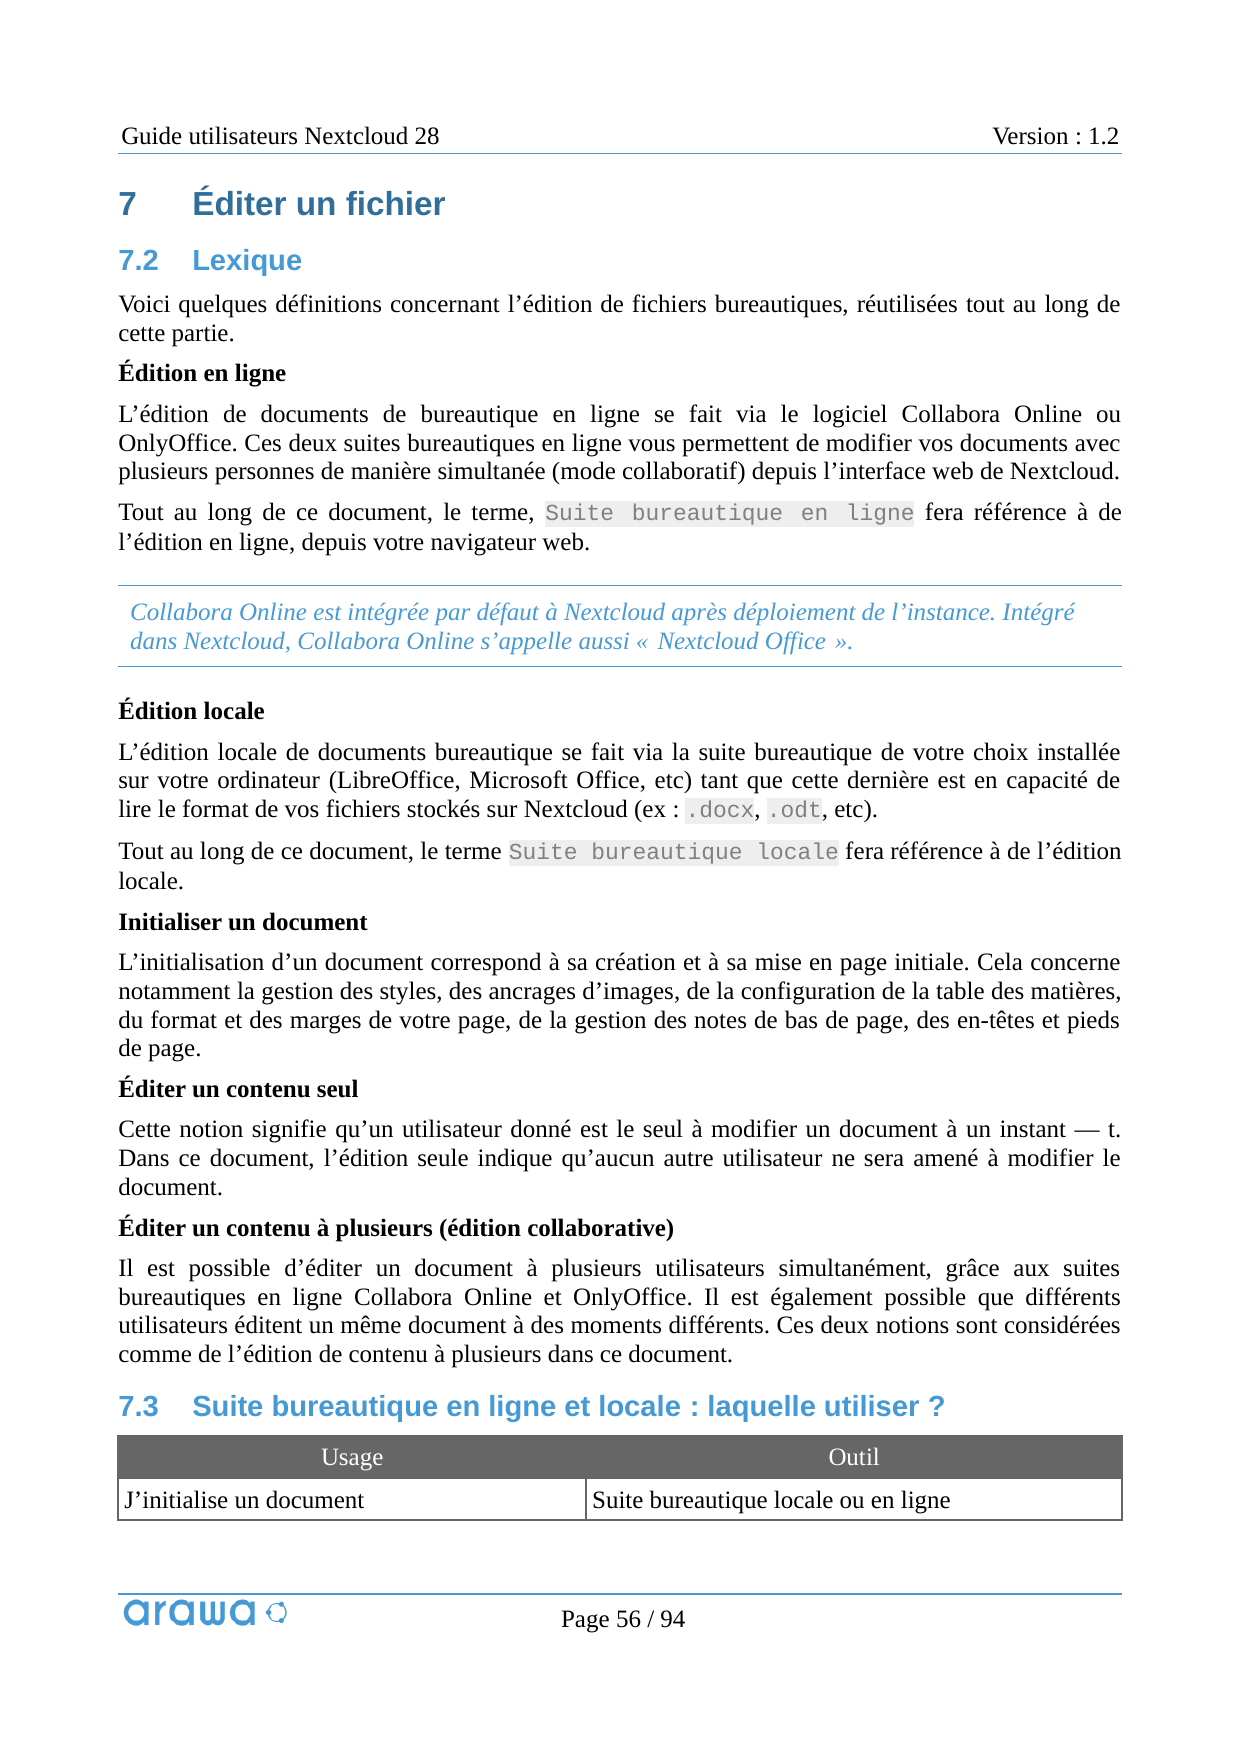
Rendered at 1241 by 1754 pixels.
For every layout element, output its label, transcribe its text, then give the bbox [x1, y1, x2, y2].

text Voici quelques définitions concernant l’édition de fichiers bureautiques, réutilisées tout au long de cette partie. [118, 289, 1122, 347]
text L’édition locale de documents bureautique se fait via la suite bureautique de votre choix installée sur votre ordinateur (LibreOffice, Microsoft Office, etc) tant que cette dernière est en capacité de lire le format de vos fichiers stockés sur Nextcloud (ex : .docx, .odt, etc). [118, 737, 1122, 824]
table_header Usage [119, 1437, 585, 1477]
text Tout au long de ce document, le terme, Suite bureautique en ligne fera référence à de l’édition en ligne, depuis votre navigateur web. [118, 497, 1122, 556]
text Éditer un contenu seul [118, 1074, 1122, 1103]
text Édition locale [118, 696, 1122, 725]
subtitle Suite bureautique en ligne et locale : laquelle utiliser ? [118, 1389, 1122, 1422]
text Cette notion signifie qu’un utilisateur donné est le seul à modifier un document à un instant — t. Dans ce document, l’édition seule indique qu’aucun autre utilisateur ne sera amené à modifier le document. [118, 1114, 1122, 1201]
table_cell J’initialise un document [119, 1479, 585, 1519]
text Collabora Online est intégrée par défaut à Nextcloud après déploiement de l’instance. Intégré dans Nextcloud, Collabora Online s’appelle aussi « Nextcloud Office ». [118, 586, 1122, 666]
text L’édition de documents de bureautique en ligne se fait via le logiciel Collabora Online ou OnlyOffice. Ces deux suites bureautiques en ligne vous permettent de modifier vos documents avec plusieurs personnes de manière simultanée (mode collaboratif) depuis l’interface web de Nextcloud. [118, 399, 1122, 485]
picture [121, 1597, 290, 1628]
text Initialiser un document [118, 907, 1122, 936]
text Édition en ligne [118, 358, 1122, 387]
subtitle Éditer un fichier [118, 184, 1122, 222]
table_cell Suite bureautique locale ou en ligne [587, 1479, 1121, 1519]
text L’initialisation d’un document correspond à sa création et à sa mise en page initiale. Cela concerne notamment la gestion des styles, des ancrages d’images, de la configuration de la table des matières, du format et des marges de votre page, de la gestion des notes de bas de page, des en-têtes et pieds de page. [118, 947, 1122, 1062]
text Il est possible d’éditer un document à plusieurs utilisateurs simultanément, grâce aux suites bureautiques en ligne Collabora Online et OnlyOffice. Il est également possible que différents utilisateurs éditent un même document à des moments différents. Ces deux notions sont considérées comme de l’édition de contenu à plusieurs dans ce document. [118, 1253, 1122, 1368]
text Éditer un contenu à plusieurs (édition collaborative) [118, 1213, 1122, 1241]
subtitle Lexique [118, 243, 1122, 277]
text Tout au long de ce document, le terme Suite bureautique locale fera référence à de l’édition locale. [118, 836, 1122, 895]
table_header Outil [587, 1437, 1121, 1477]
